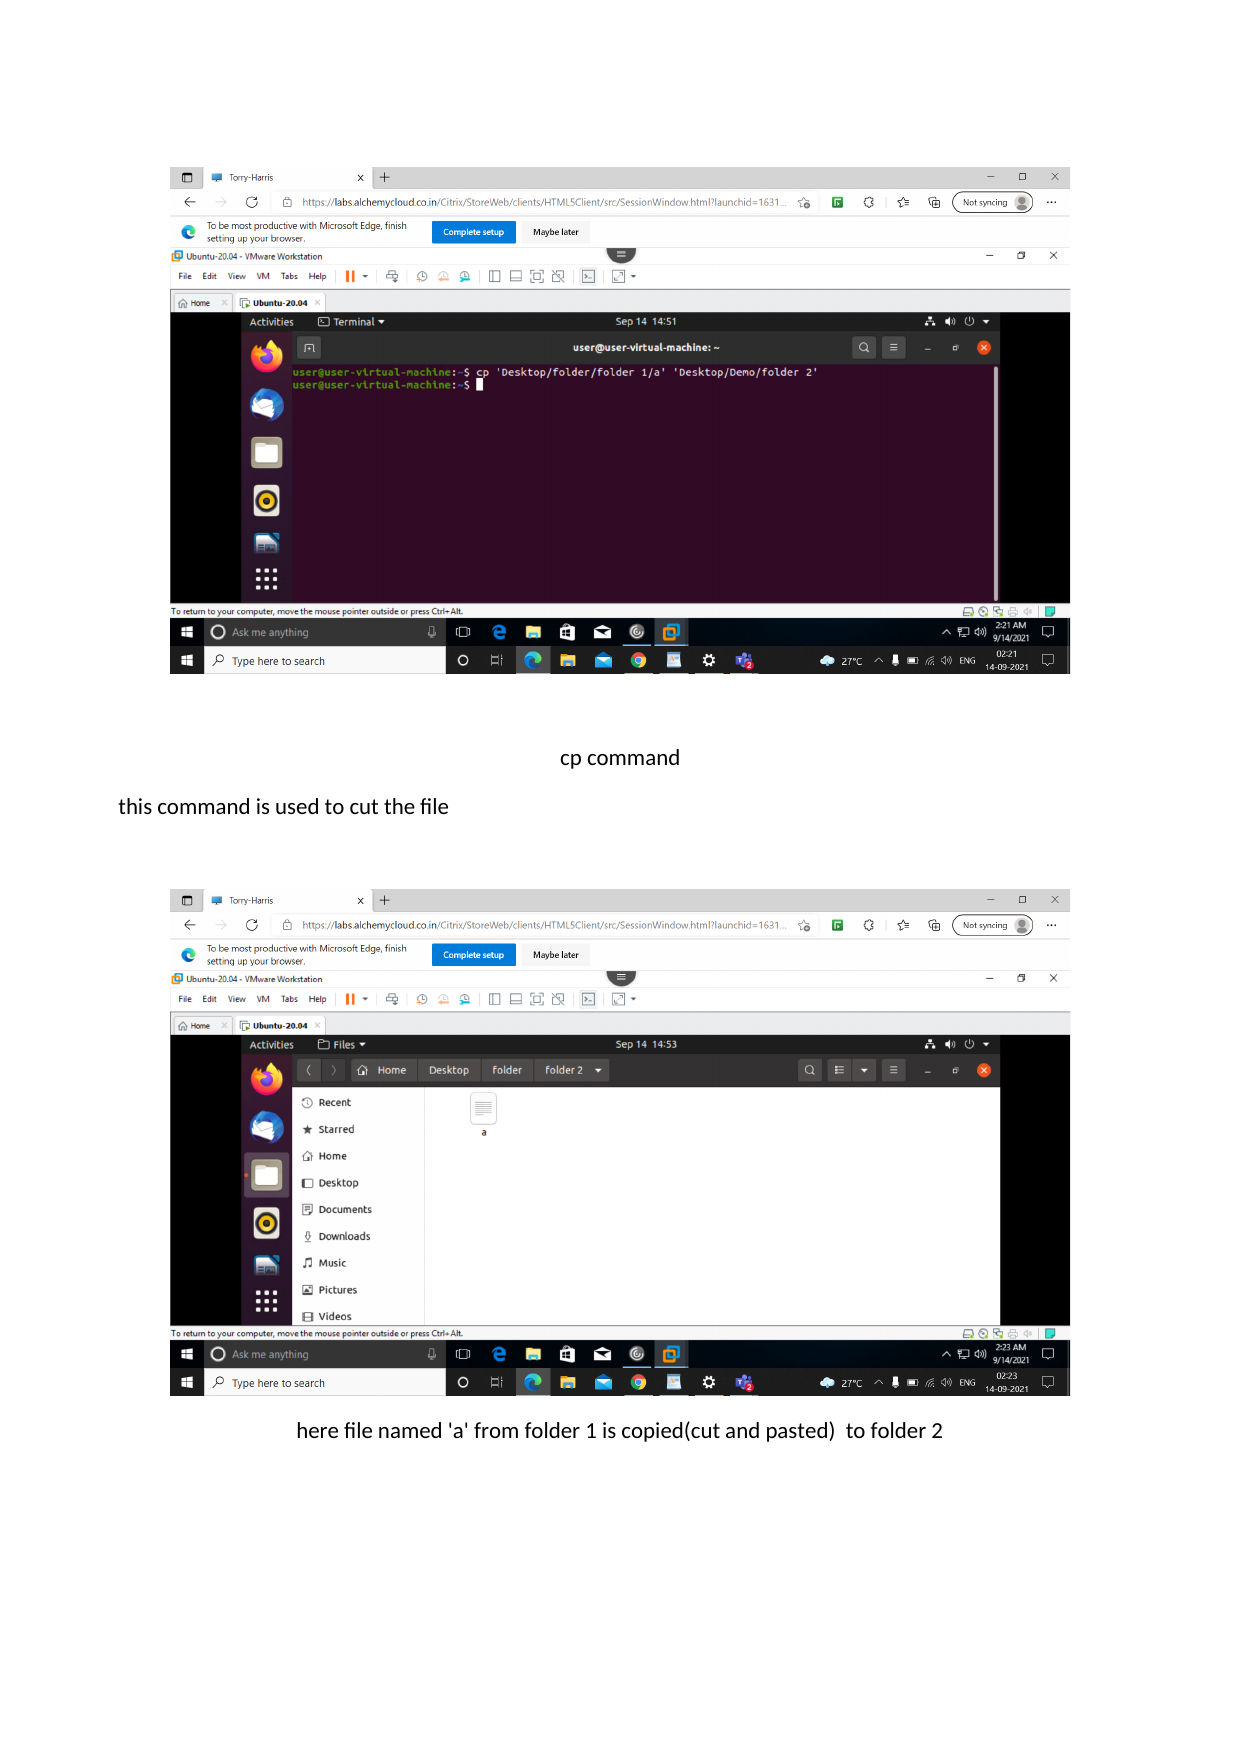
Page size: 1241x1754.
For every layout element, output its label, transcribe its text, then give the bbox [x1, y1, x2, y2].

text here file named 'a' from folder 1 is copied(cut and pasted) to folder 2 [118, 1417, 1122, 1444]
text cp command [118, 743, 1122, 771]
text this command is used to cut the file [118, 792, 1122, 820]
